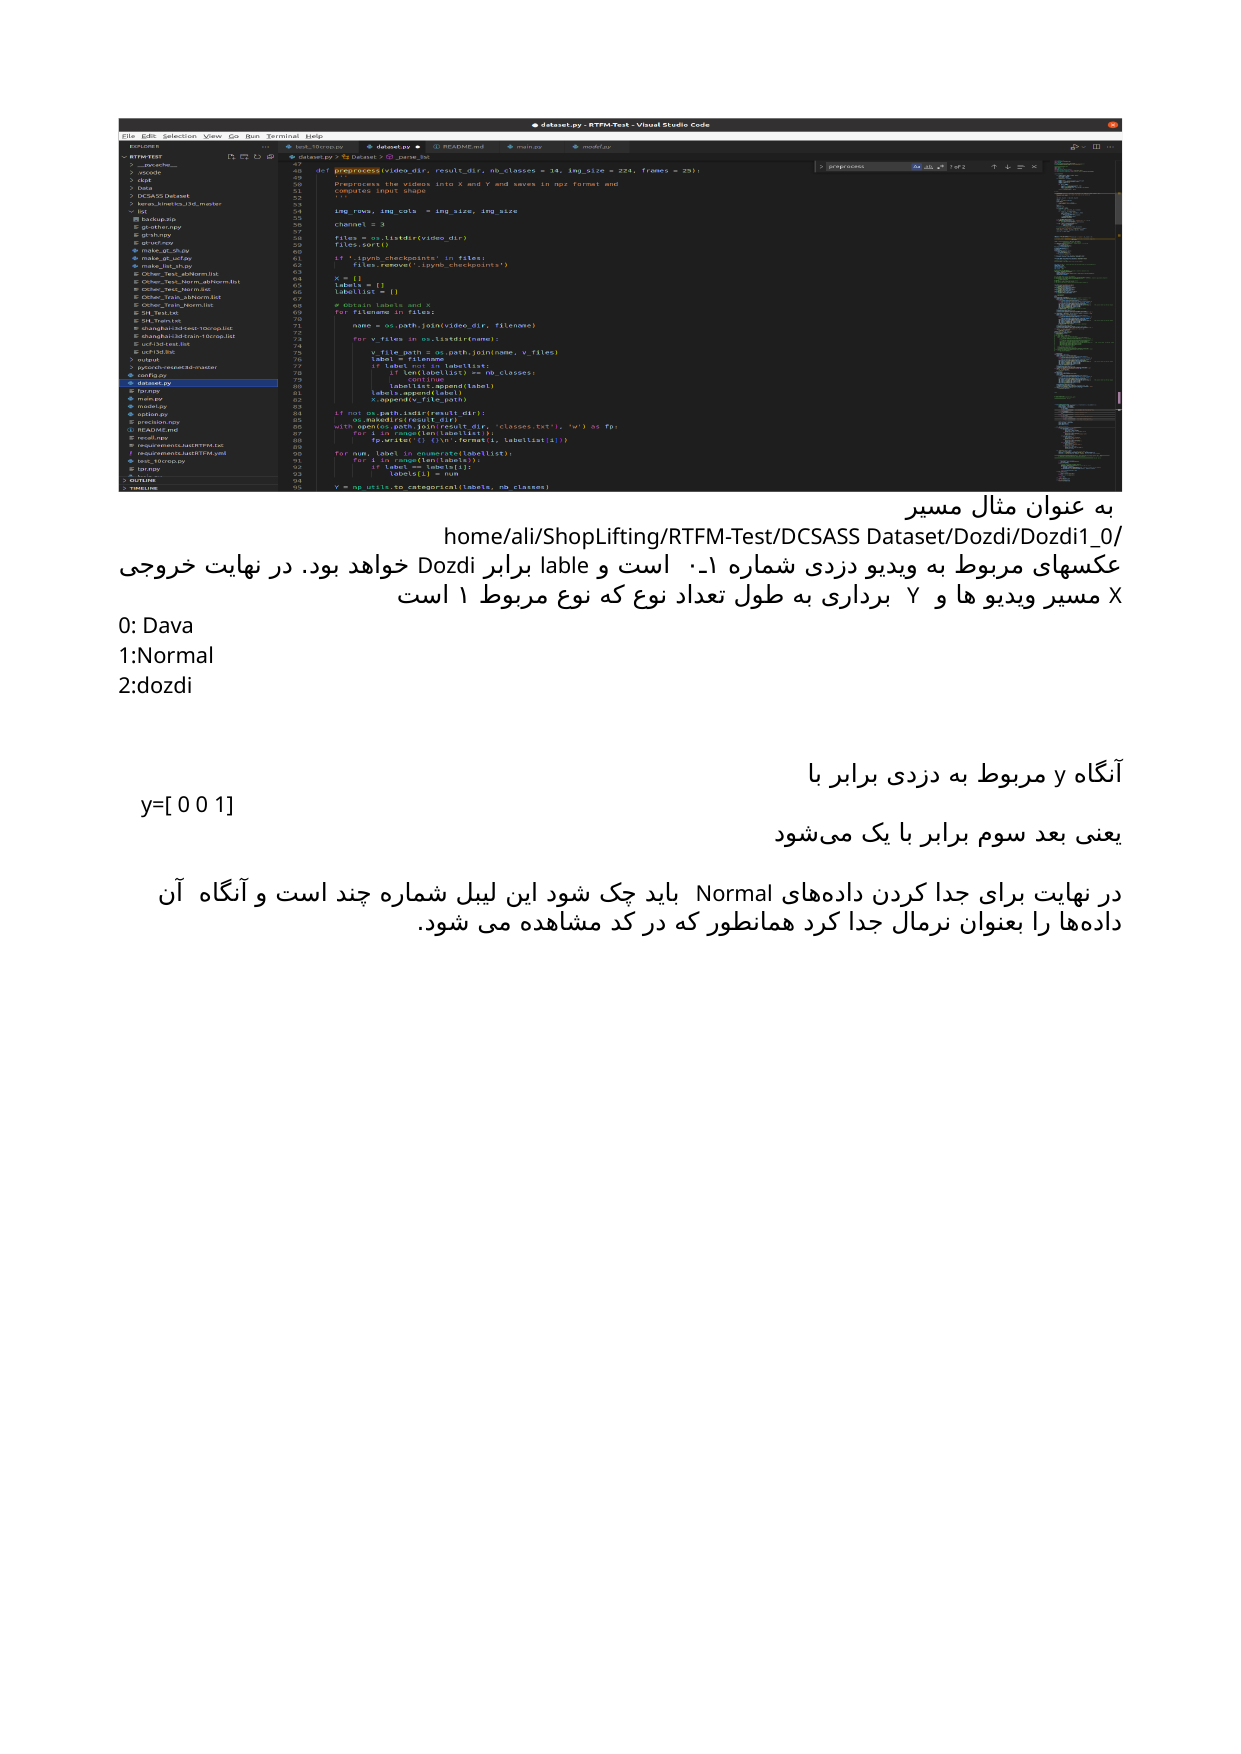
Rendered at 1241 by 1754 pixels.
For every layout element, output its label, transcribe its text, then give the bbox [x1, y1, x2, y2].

text 0: Dava [118, 610, 1122, 640]
text 1:Normal [118, 640, 1122, 670]
text 2:dozdi [118, 670, 1122, 699]
text y=[ 0 0 1] [118, 789, 1122, 819]
text در نهایت برای جدا کردن داده‌های Normal باید چک شود این لیبل شماره چند است و آنگاه آن داده‌ها را بعنوان نرمال جدا کرد همانطور که در کد مشاهده می شود. [118, 878, 1122, 937]
text /home/ali/ShopLifting/RTFM-Test/DCSASS Dataset/Dozdi/Dozdi1_0 [118, 521, 1122, 551]
text عکسهای مربوط به ویدیو دزدی شماره ۱ـ۰ است و lable برابر Dozdi خواهد بود. در نهایت خروجی X مسیر ویدیو ها و Y برداری به طول تعداد نوع که نوع مربوط ۱ است [118, 551, 1122, 610]
text یعنی بعد سوم برابر با یک می‌شود [118, 819, 1122, 848]
text آنگاه y مربوط به دزدی برابر با [118, 759, 1122, 789]
picture [118, 118, 1123, 492]
text به عنوان مثال مسیر [118, 492, 1122, 521]
